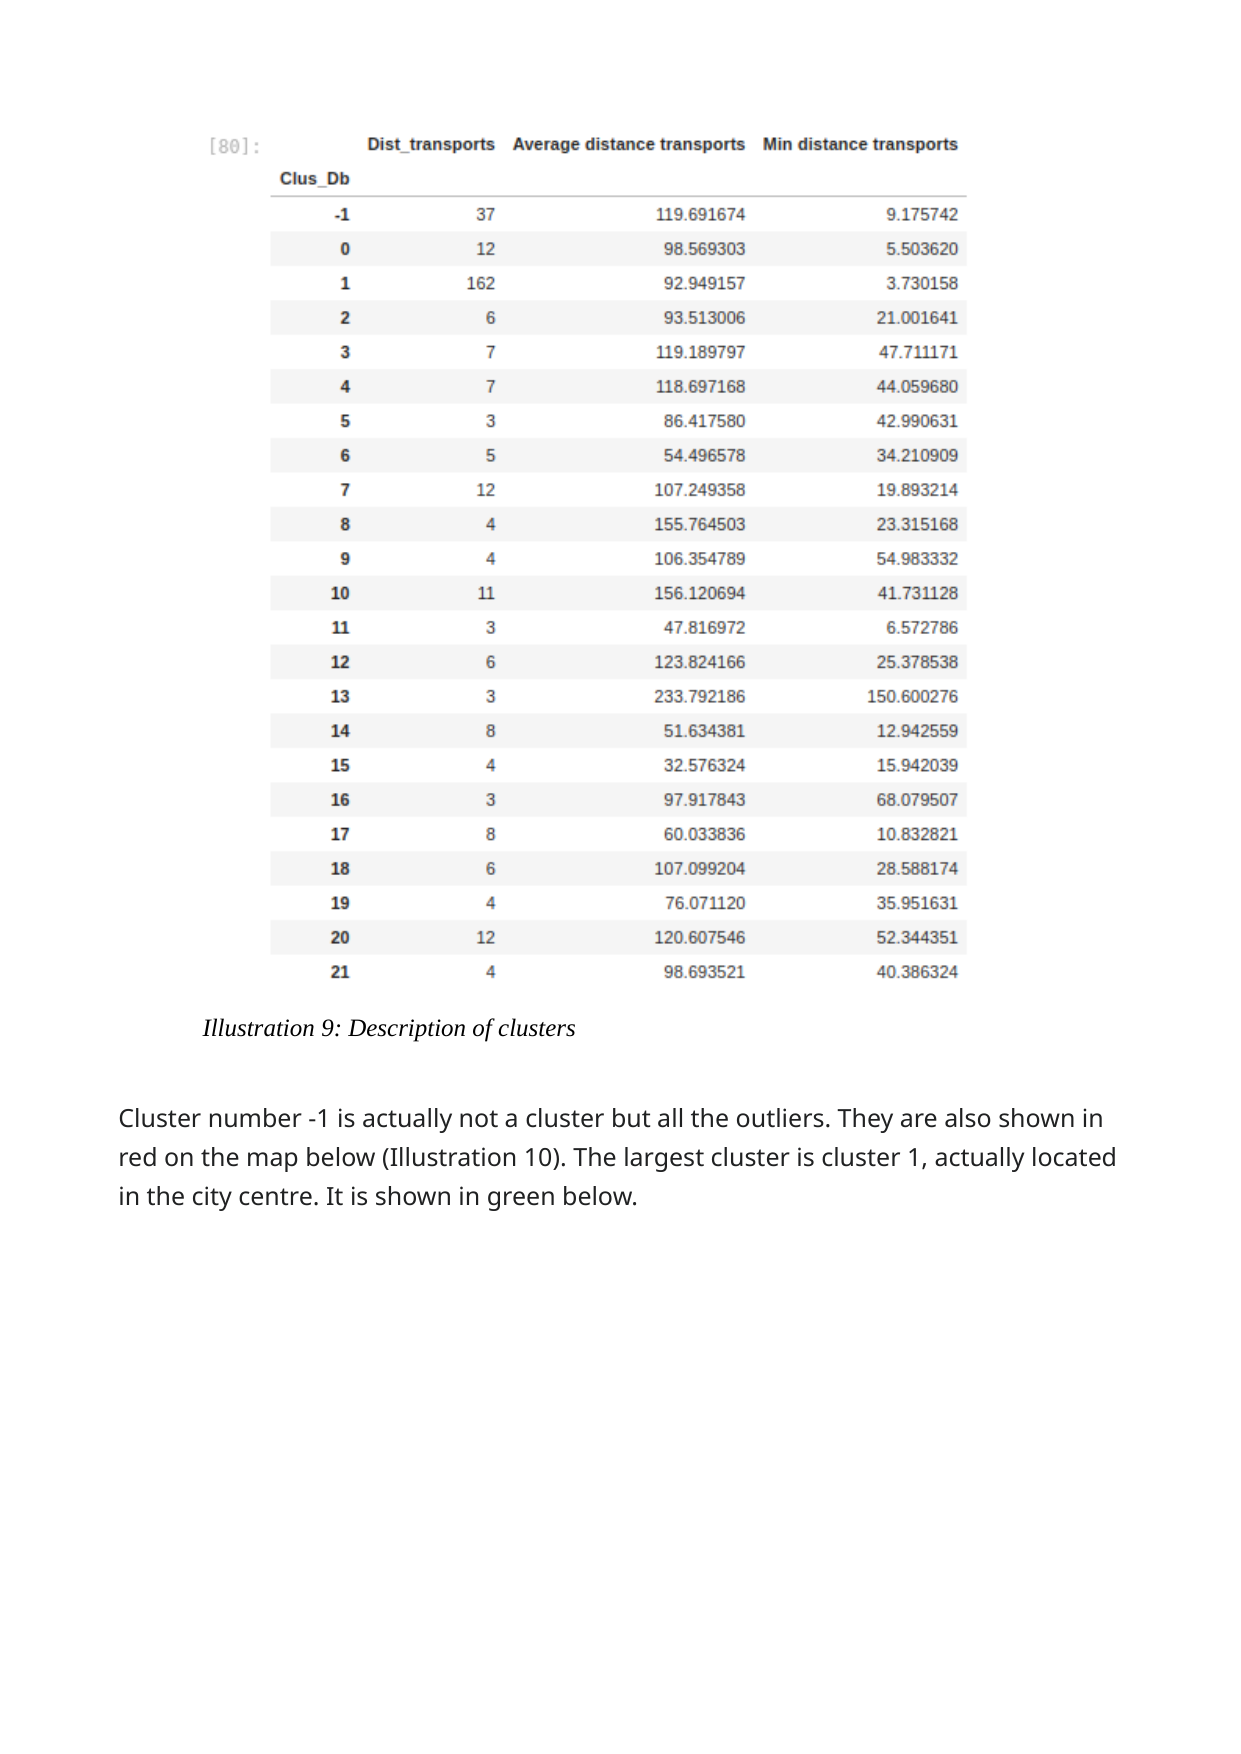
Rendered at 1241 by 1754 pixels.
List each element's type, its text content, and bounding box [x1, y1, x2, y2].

text Illustration 9: Description of clusters [202, 1008, 1038, 1041]
picture [202, 130, 1039, 1008]
text Cluster number -1 is actually not a cluster but all the outliers. They are also shown in red on the map below (Illustration 10). The largest cluster is cluster 1, actually located in the city centre. It is shown in green below. [118, 1100, 1122, 1213]
